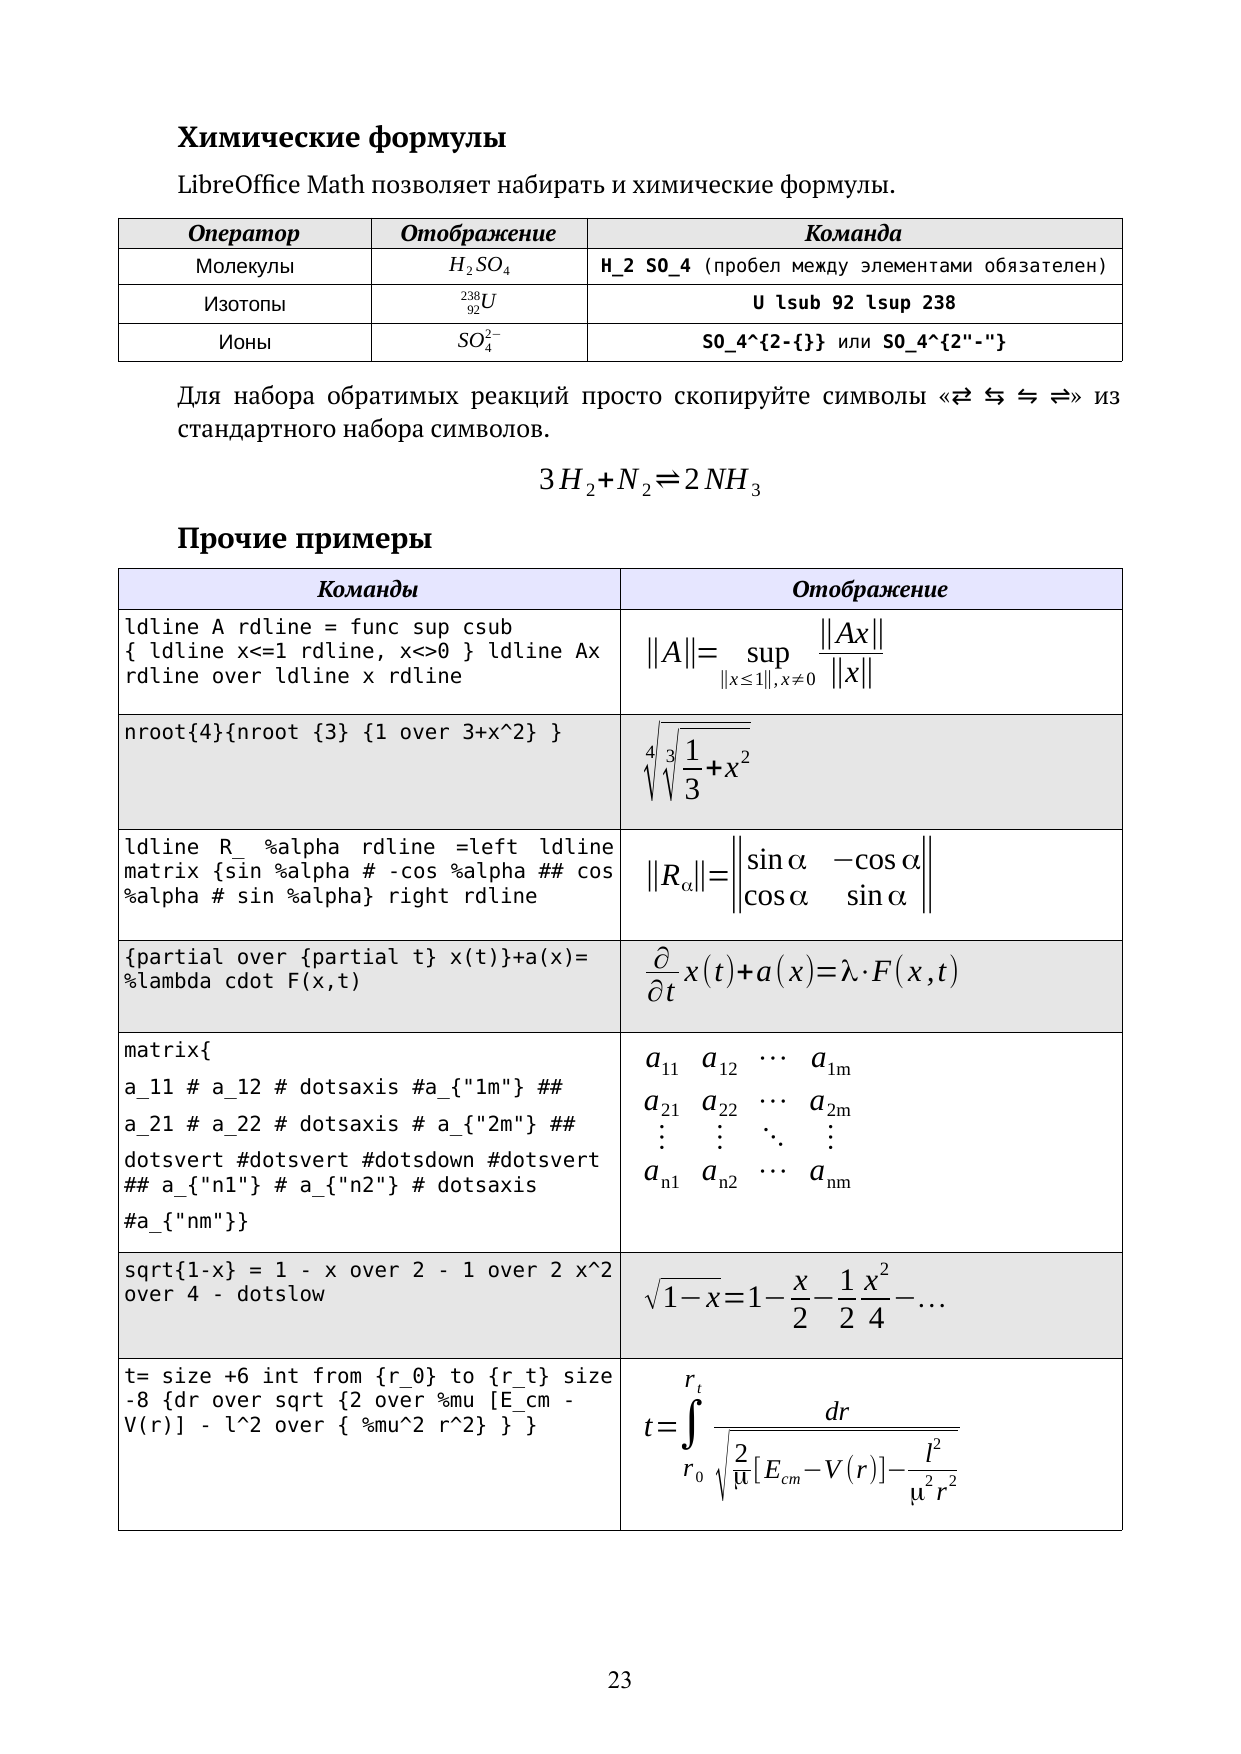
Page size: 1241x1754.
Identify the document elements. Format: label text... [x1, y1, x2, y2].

table_cell {partial over {partial t} x(t)}+a(x)=%lambda cdot F(x,t) [119, 941, 620, 1032]
table_cell matrix{ a_11 # a_12 # dotsaxis #a_{"1m"} ## a_21 # a_22 # dotsaxis # a_{"2m"} ## dotsvert #dotsvert #dotsdown #dotsvert ## a_{"n1"} # a_{"n2"} # dotsaxis #a_{"nm"}} [119, 1033, 620, 1252]
table_cell H_2 SO_4 (пробел между элементами обязателен) [588, 249, 1122, 284]
table_cell Молекулы [119, 249, 371, 284]
table_cell [621, 610, 1122, 714]
table_header Команды [119, 569, 620, 609]
table_cell [621, 830, 1122, 939]
table_cell sqrt{1-x} = 1 - x over 2 - 1 over 2 x^2 over 4 - dotslow [119, 1253, 620, 1358]
table_cell ldline R_ %alpha rdline =left ldline matrix {sin %alpha # -cos %alpha ## cos %alpha # sin %alpha} right rdline [119, 830, 620, 939]
table_cell [621, 1253, 1122, 1358]
table_header Отображение [372, 219, 587, 248]
table_cell SO_4^{2-{}} или SO_4^{2"-"} [588, 324, 1122, 361]
table_header Команда [588, 219, 1122, 248]
table_cell nroot{4}{nroot {3} {1 over 3+x^2} } [119, 715, 620, 829]
table_cell [372, 285, 587, 323]
table_cell [621, 1359, 1122, 1530]
subtitle Прочие примеры [177, 518, 1122, 556]
table_cell [372, 324, 587, 361]
table_cell t= size +6 int from {r_0} to {r_t} size -8 {dr over sqrt {2 over %mu [E_cm - V(r)] - l^2 over { %mu^2 r^2} } } [119, 1359, 620, 1530]
text LibreOffice Math позволяет набирать и химические формулы. [177, 168, 1122, 200]
table_cell Ионы [119, 324, 371, 361]
table_header Отображение [621, 569, 1122, 609]
table_cell [621, 1033, 1122, 1252]
table_cell [621, 941, 1122, 1032]
table_cell [621, 715, 1122, 829]
subtitle Химические формулы [177, 118, 1122, 156]
table_cell U lsub 92 lsup 238 [588, 285, 1122, 323]
table_cell Изотопы [119, 285, 371, 323]
table_cell ldline A rdline = func sup csub { ldline x<=1 rdline, x<>0 } ldline Ax rdline over ldline x rdline [119, 610, 620, 714]
table_cell [372, 249, 587, 284]
text Для набора обратимых реакций просто скопируйте символы «⇄ ⇆ ⇋ ⇌» из стандартного набора символов. [177, 379, 1122, 444]
table_header Оператор [119, 219, 371, 248]
